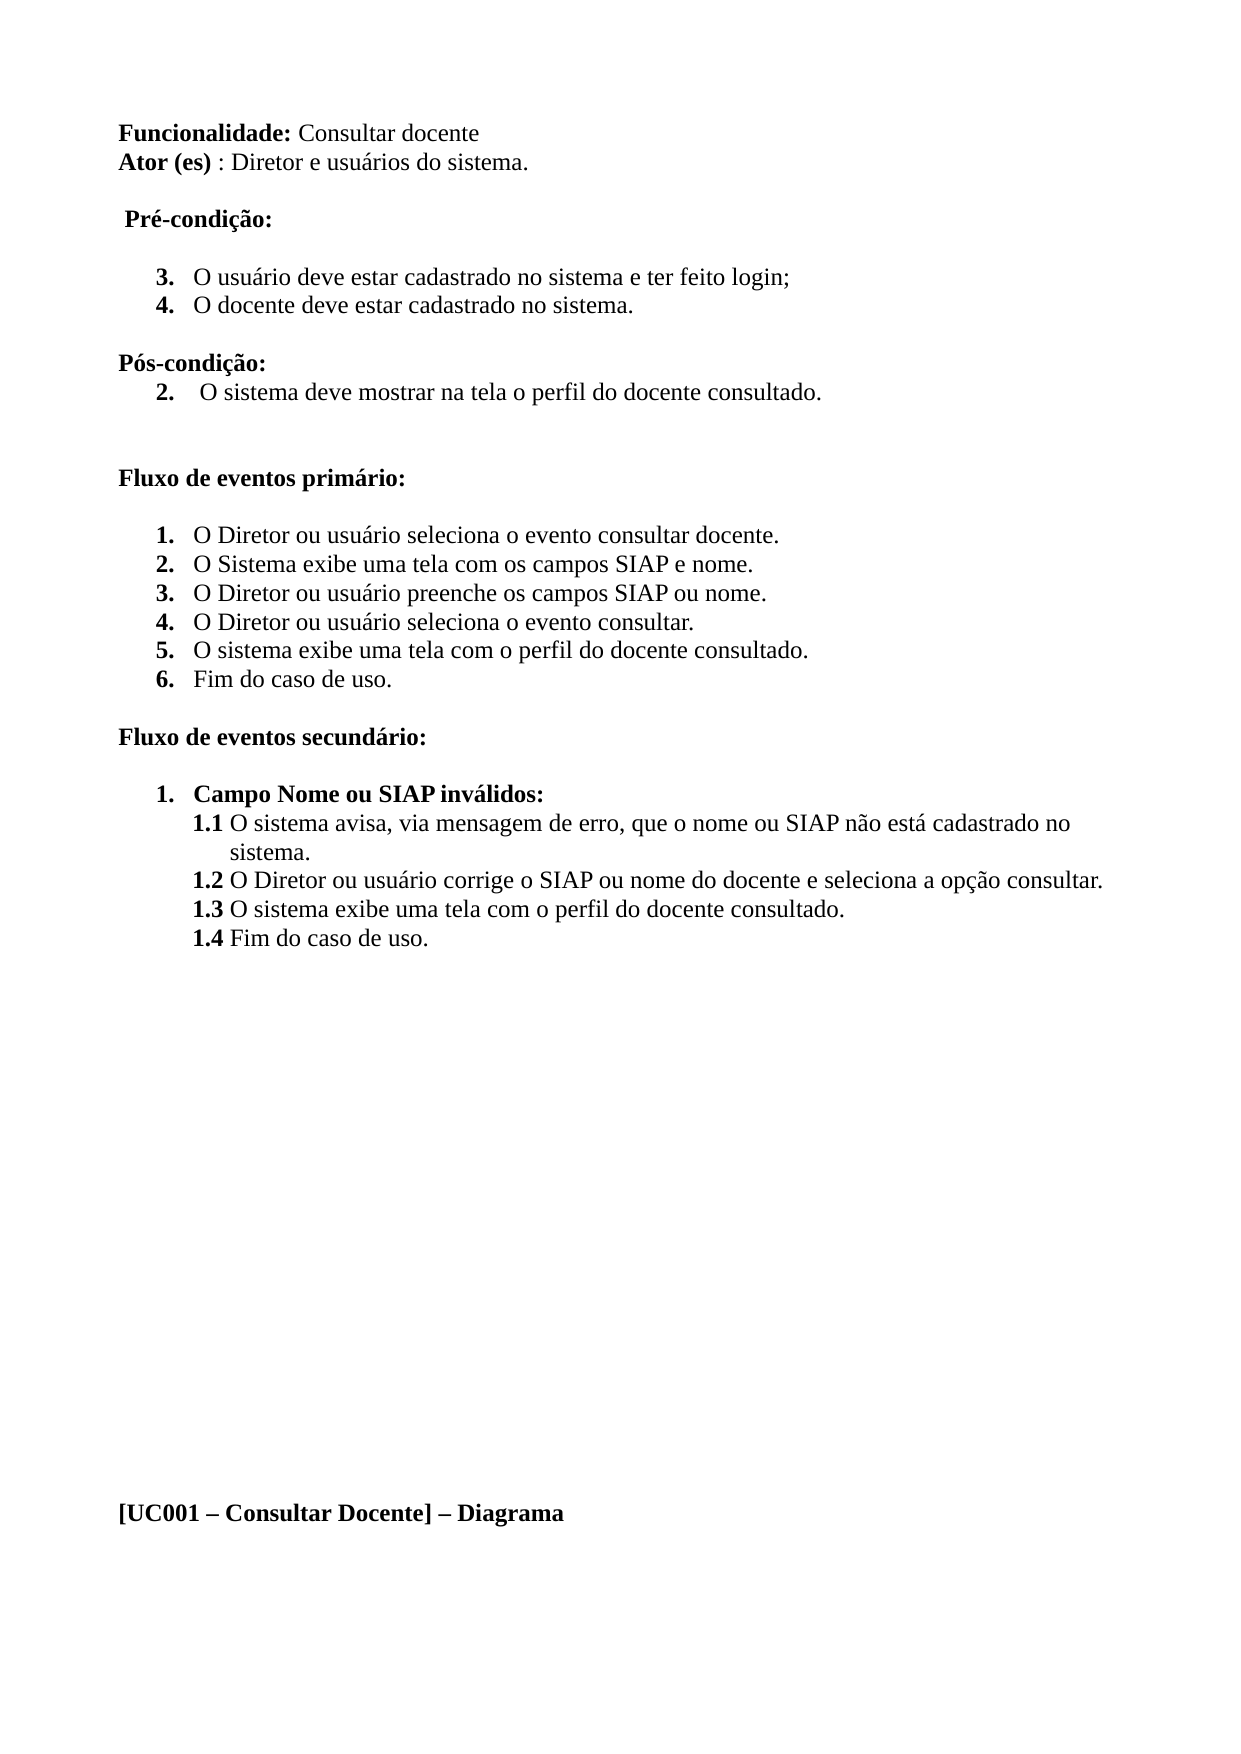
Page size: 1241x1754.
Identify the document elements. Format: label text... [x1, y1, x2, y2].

list O Diretor ou usuário seleciona o evento consultar docente. [156, 521, 1122, 549]
text Pré-condição: [118, 204, 1122, 233]
list O docente deve estar cadastrado no sistema. [156, 291, 1122, 319]
list O sistema deve mostrar na tela o perfil do docente consultado. [156, 377, 1122, 406]
text Fluxo de eventos secundário: [118, 722, 1122, 751]
list Campo Nome ou SIAP inválidos: [156, 779, 1122, 808]
text Pós-condição: [118, 348, 1122, 377]
text [UC001 – Consultar Docente] – Diagrama [118, 1498, 1122, 1527]
list O usuário deve estar cadastrado no sistema e ter feito login; [156, 262, 1122, 291]
text Fluxo de eventos primário: [118, 463, 1122, 492]
list Fim do caso de uso. [156, 664, 1122, 693]
list O sistema exibe uma tela com o perfil do docente consultado. [156, 636, 1122, 664]
list Fim do caso de uso. [192, 923, 1122, 952]
list O sistema exibe uma tela com o perfil do docente consultado. [192, 894, 1122, 923]
list O Diretor ou usuário seleciona o evento consultar. [156, 607, 1122, 636]
list O sistema avisa, via mensagem de erro, que o nome ou SIAP não está cadastrado no sistema. [192, 808, 1122, 866]
list O Diretor ou usuário preenche os campos SIAP ou nome. [156, 578, 1122, 607]
text Ator (es) : Diretor e usuários do sistema. [118, 147, 1122, 176]
list O Diretor ou usuário corrige o SIAP ou nome do docente e seleciona a opção consultar. [192, 866, 1122, 894]
list O Sistema exibe uma tela com os campos SIAP e nome. [156, 549, 1122, 578]
text Funcionalidade: Consultar docente [118, 118, 1122, 147]
